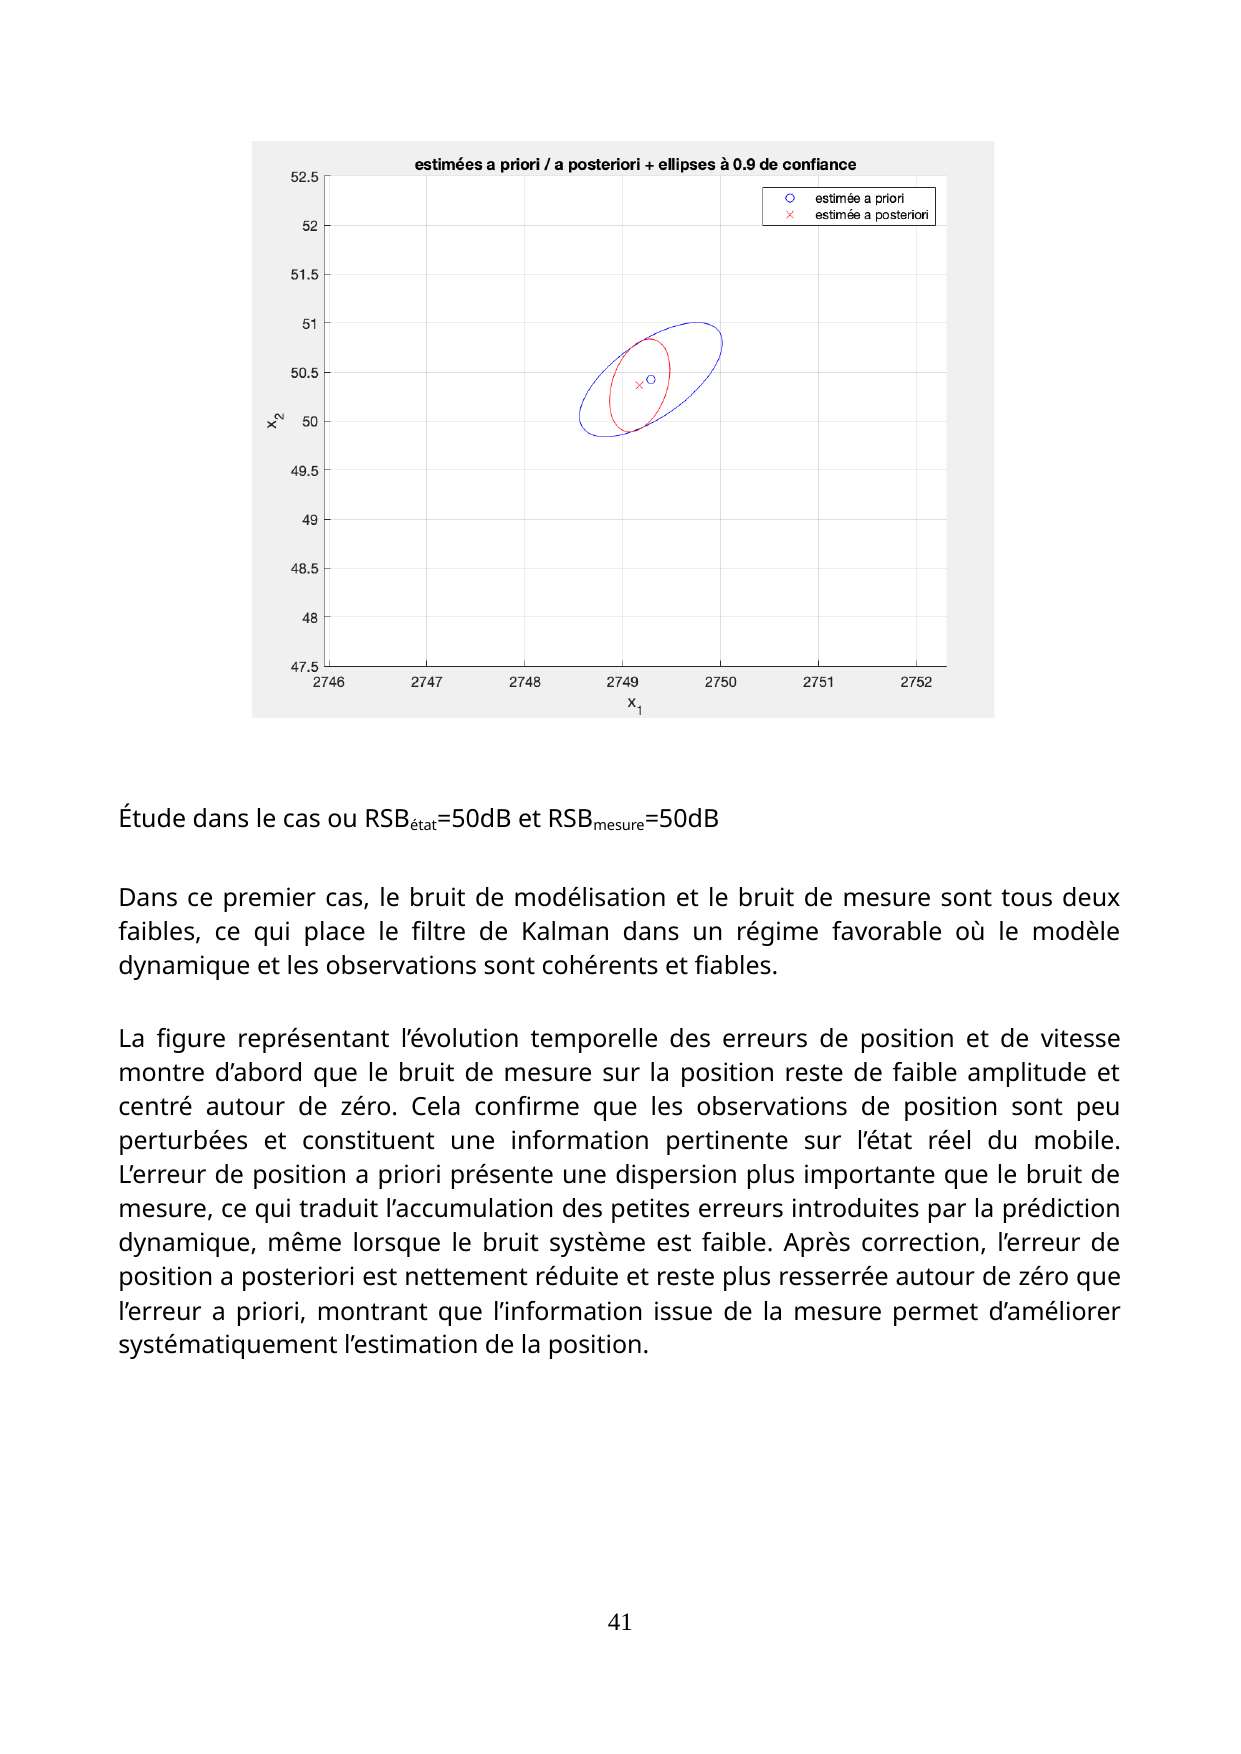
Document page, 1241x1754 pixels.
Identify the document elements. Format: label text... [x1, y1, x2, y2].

text La figure représentant l’évolution temporelle des erreurs de position et de vitesse montre d’abord que le bruit de mesure sur la position reste de faible amplitude et centré autour de zéro. Cela confirme que les observations de position sont peu perturbées et constituent une information pertinente sur l’état réel du mobile. L’erreur de position a priori présente une dispersion plus importante que le bruit de mesure, ce qui traduit l’accumulation des petites erreurs introduites par la prédiction dynamique, même lorsque le bruit système est faible. Après correction, l’erreur de position a posteriori est nettement réduite et reste plus resserrée autour de zéro que l’erreur a priori, montrant que l’information issue de la mesure permet d’améliorer systématiquement l’estimation de la position. [118, 1021, 1122, 1361]
text Étude dans le cas ou RSBétat=50dB et RSBmesure=50dB [118, 801, 1122, 835]
picture [251, 141, 995, 718]
text Dans ce premier cas, le bruit de modélisation et le bruit de mesure sont tous deux faibles, ce qui place le filtre de Kalman dans un régime favorable où le modèle dynamique et les observations sont cohérents et fiables. [118, 879, 1122, 981]
